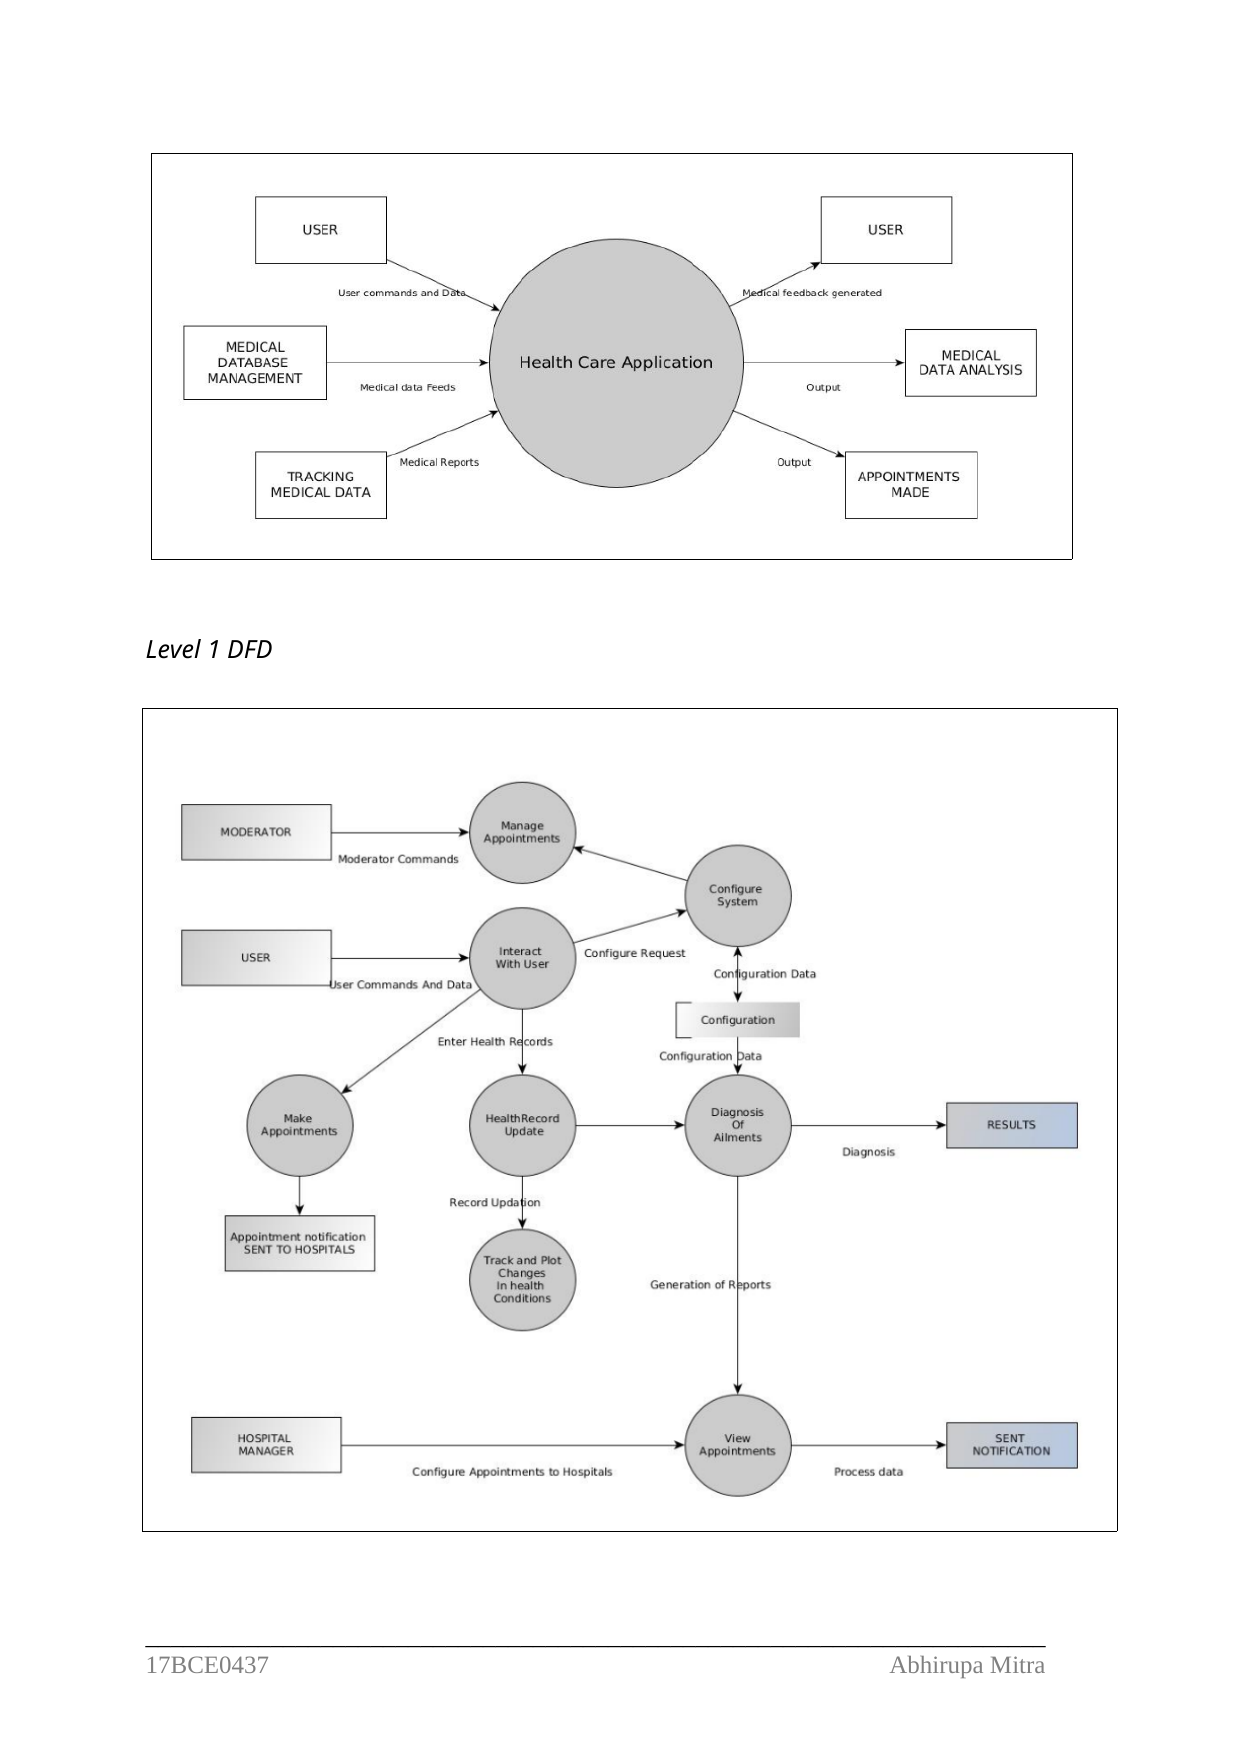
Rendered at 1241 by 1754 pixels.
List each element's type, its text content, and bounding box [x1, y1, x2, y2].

picture [205, 155, 1069, 557]
picture [305, 711, 1114, 1528]
text Level 1 DFD [145, 632, 1090, 666]
